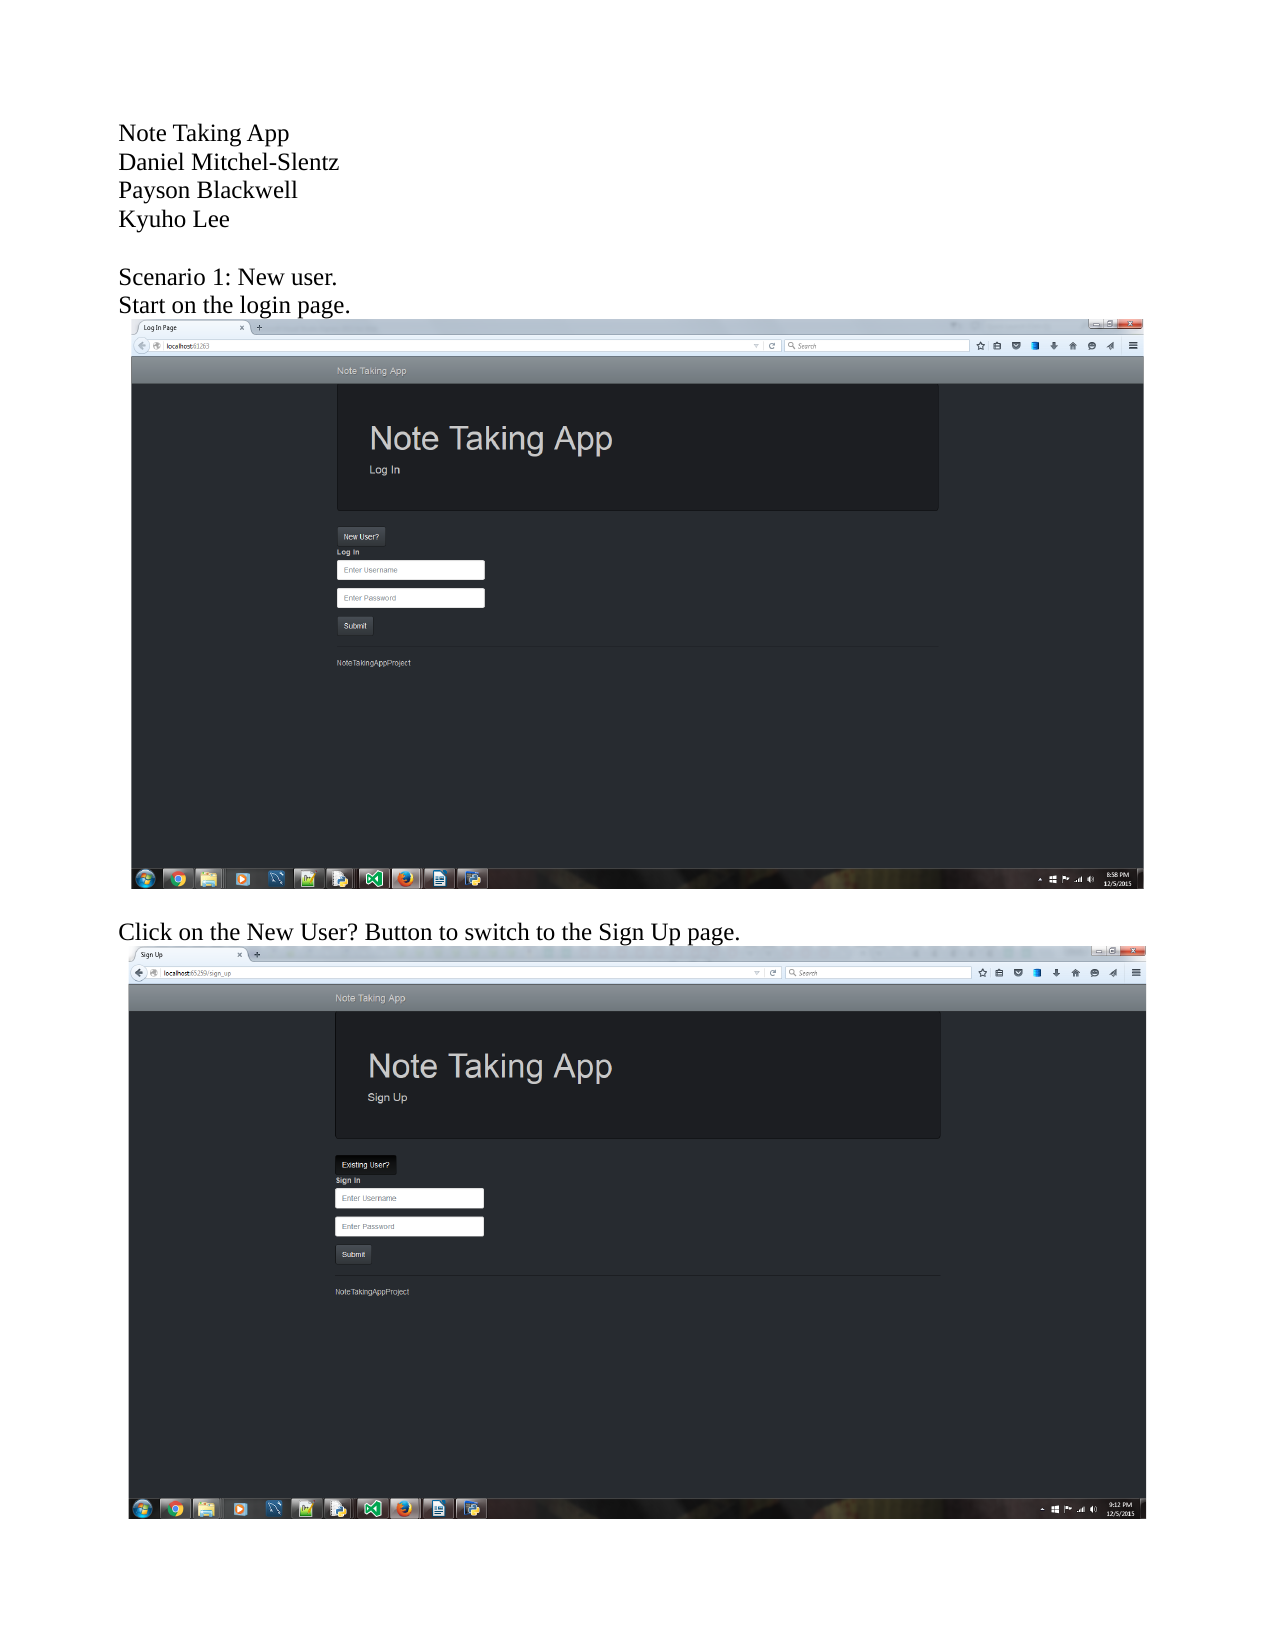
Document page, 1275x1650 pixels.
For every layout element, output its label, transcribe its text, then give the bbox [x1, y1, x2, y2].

text Daniel Mitchel-Slentz [118, 147, 1157, 176]
text Scenario 1: New user. [118, 262, 1157, 291]
text Note Taking App [118, 118, 1157, 147]
text Click on the New User? Button to switch to the Sign Up page. [118, 917, 1157, 946]
text Start on the login page. [118, 291, 1157, 319]
picture [131, 319, 1144, 889]
picture [128, 946, 1147, 1519]
text Kyuho Lee [118, 204, 1157, 233]
text Payson Blackwell [118, 176, 1157, 204]
